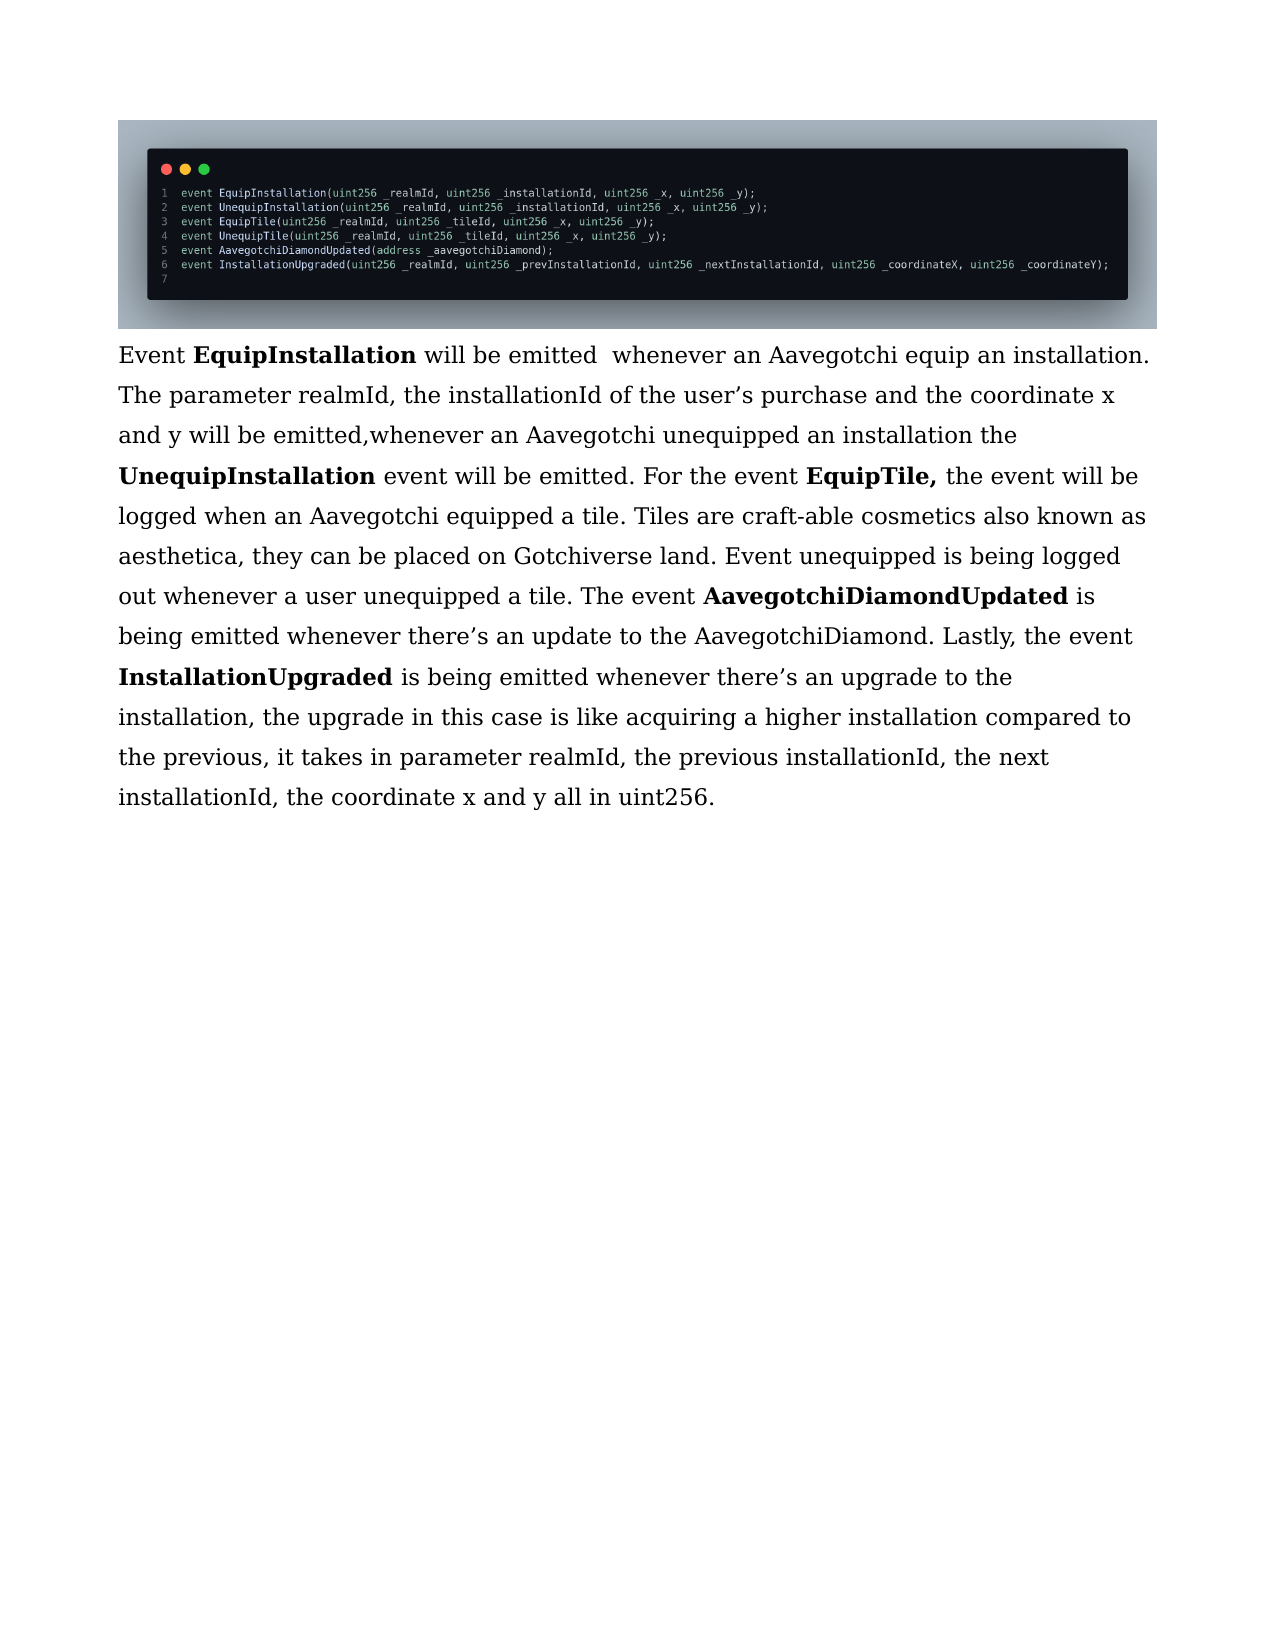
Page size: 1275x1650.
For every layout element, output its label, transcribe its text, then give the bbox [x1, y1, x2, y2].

text Event EquipInstallation will be emitted whenever an Aavegotchi equip an installation. The parameter realmId, the installationId of the user’s purchase and the coordinate x and y will be emitted,whenever an Aavegotchi unequipped an installation the UnequipInstallation event will be emitted. For the event EquipTile, the event will be logged when an Aavegotchi equipped a tile. Tiles are craft-able cosmetics also known as aesthetica, they can be placed on Gotchiverse land. Event unequipped is being logged out whenever a user unequipped a tile. The event AavegotchiDiamondUpdated is being emitted whenever there’s an update to the AavegotchiDiamond. Lastly, the event InstallationUpgraded is being emitted whenever there’s an upgrade to the installation, the upgrade in this case is like acquiring a higher installation compared to the previous, it takes in parameter realmId, the previous installationId, the next installationId, the coordinate x and y all in uint256. [118, 329, 1157, 810]
picture [118, 120, 1157, 329]
